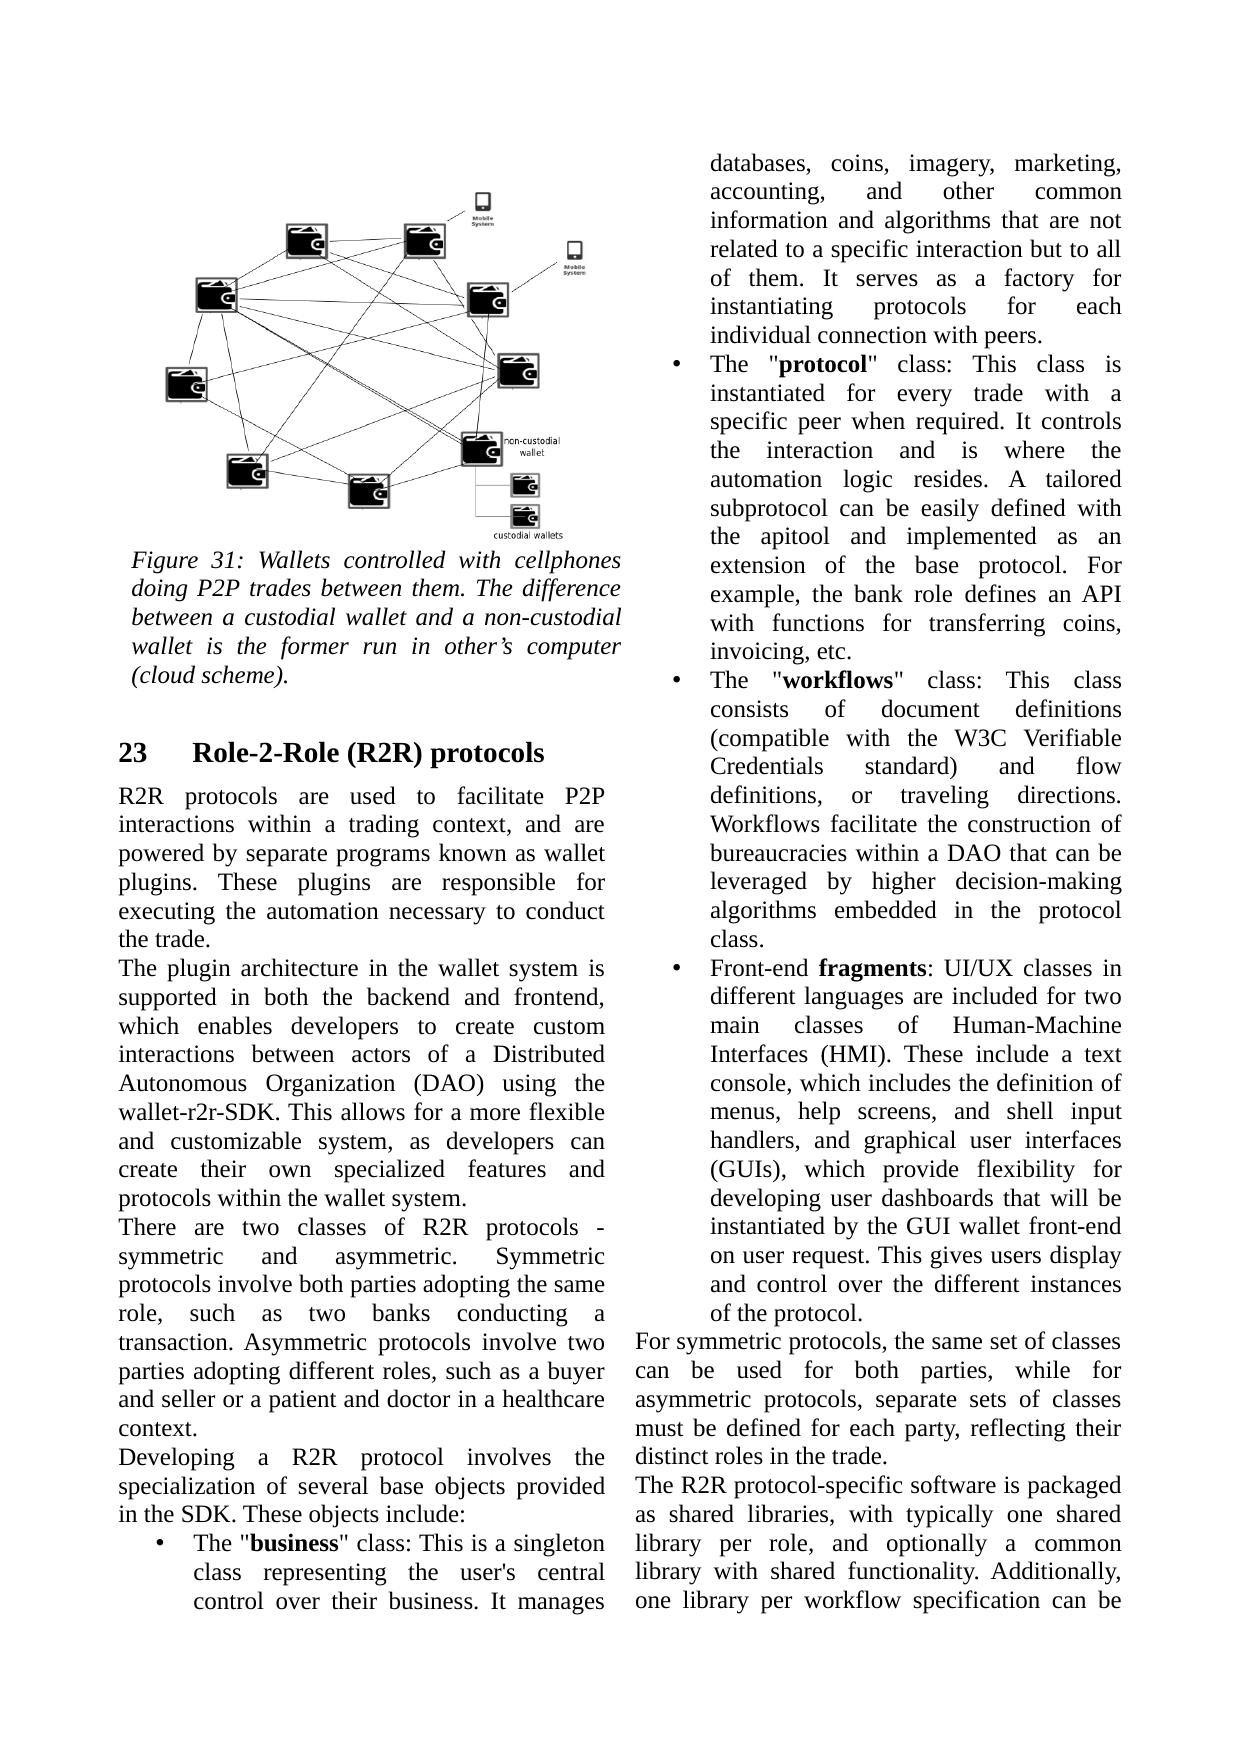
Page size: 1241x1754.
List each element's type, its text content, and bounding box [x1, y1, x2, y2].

picture [160, 186, 593, 545]
text For symmetric protocols, the same set of classes can be used for both parties, while for asymmetric protocols, separate sets of classes must be defined for each party, reflecting their distinct roles in the trade. [635, 1326, 1122, 1470]
list databases, coins, imagery, marketing, accounting, and other common information and algorithms that are not related to a specific interaction but to all of them. It serves as a factory for instantiating protocols for each individual connection with peers. [672, 148, 1122, 349]
text R2R protocols are used to facilitate P2P interactions within a trading context, and are powered by separate programs known as wallet plugins. These plugins are responsible for executing the automation necessary to conduct the trade. [118, 781, 605, 953]
list The "workflows" class: This class consists of document definitions (compatible with the W3C Verifiable Credentials standard) and flow definitions, or traveling directions. Workflows facilitate the construction of bureaucracies within a DAO that can be leveraged by higher decision-making algorithms embedded in the protocol class. [672, 665, 1122, 953]
list Front-end fragments: UI/UX classes in different languages are included for two main classes of Human-Machine Interfaces (HMI). These include a text console, which includes the definition of menus, help screens, and shell input handlers, and graphical user interfaces (GUIs), which provide flexibility for developing user dashboards that will be instantiated by the GUI wallet front-end on user request. This gives users display and control over the different instances of the protocol. [672, 953, 1122, 1326]
text Developing a R2R protocol involves the specialization of several base objects provided in the SDK. These objects include: [118, 1442, 605, 1528]
text The R2R protocol-specific software is packaged as shared libraries, with typically one shared library per role, and optionally a common library with shared functionality. Additionally, one library per workflow specification can be [635, 1470, 1122, 1614]
text There are two classes of R2R protocols - symmetric and asymmetric. Symmetric protocols involve both parties adopting the same role, such as two banks conducting a transaction. Asymmetric protocols involve two parties adopting different roles, such as a buyer and seller or a patient and doctor in a healthcare context. [118, 1212, 605, 1442]
list The "business" class: This is a singleton class representing the user's central control over their business. It manages [156, 1528, 605, 1614]
text Figure 31: Wallets controlled with cellphones doing P2P trades between them. The difference between a custodial wallet and a non-custodial wallet is the former run in other’s computer (cloud scheme). [131, 186, 622, 688]
subtitle Role-2-Role (R2R) protocols [118, 735, 605, 768]
list The "protocol" class: This class is instantiated for every trade with a specific peer when required. It controls the interaction and is where the automation logic resides. A tailored subprotocol can be easily defined with the apitool and implemented as an extension of the base protocol. For example, the bank role defines an API with functions for transferring coins, invoicing, etc. [672, 349, 1122, 665]
text The plugin architecture in the wallet system is supported in both the backend and frontend, which enables developers to create custom interactions between actors of a Distributed Autonomous Organization (DAO) using the wallet-r2r-SDK. This allows for a more flexible and customizable system, as developers can create their own specialized features and protocols within the wallet system. [118, 953, 605, 1212]
